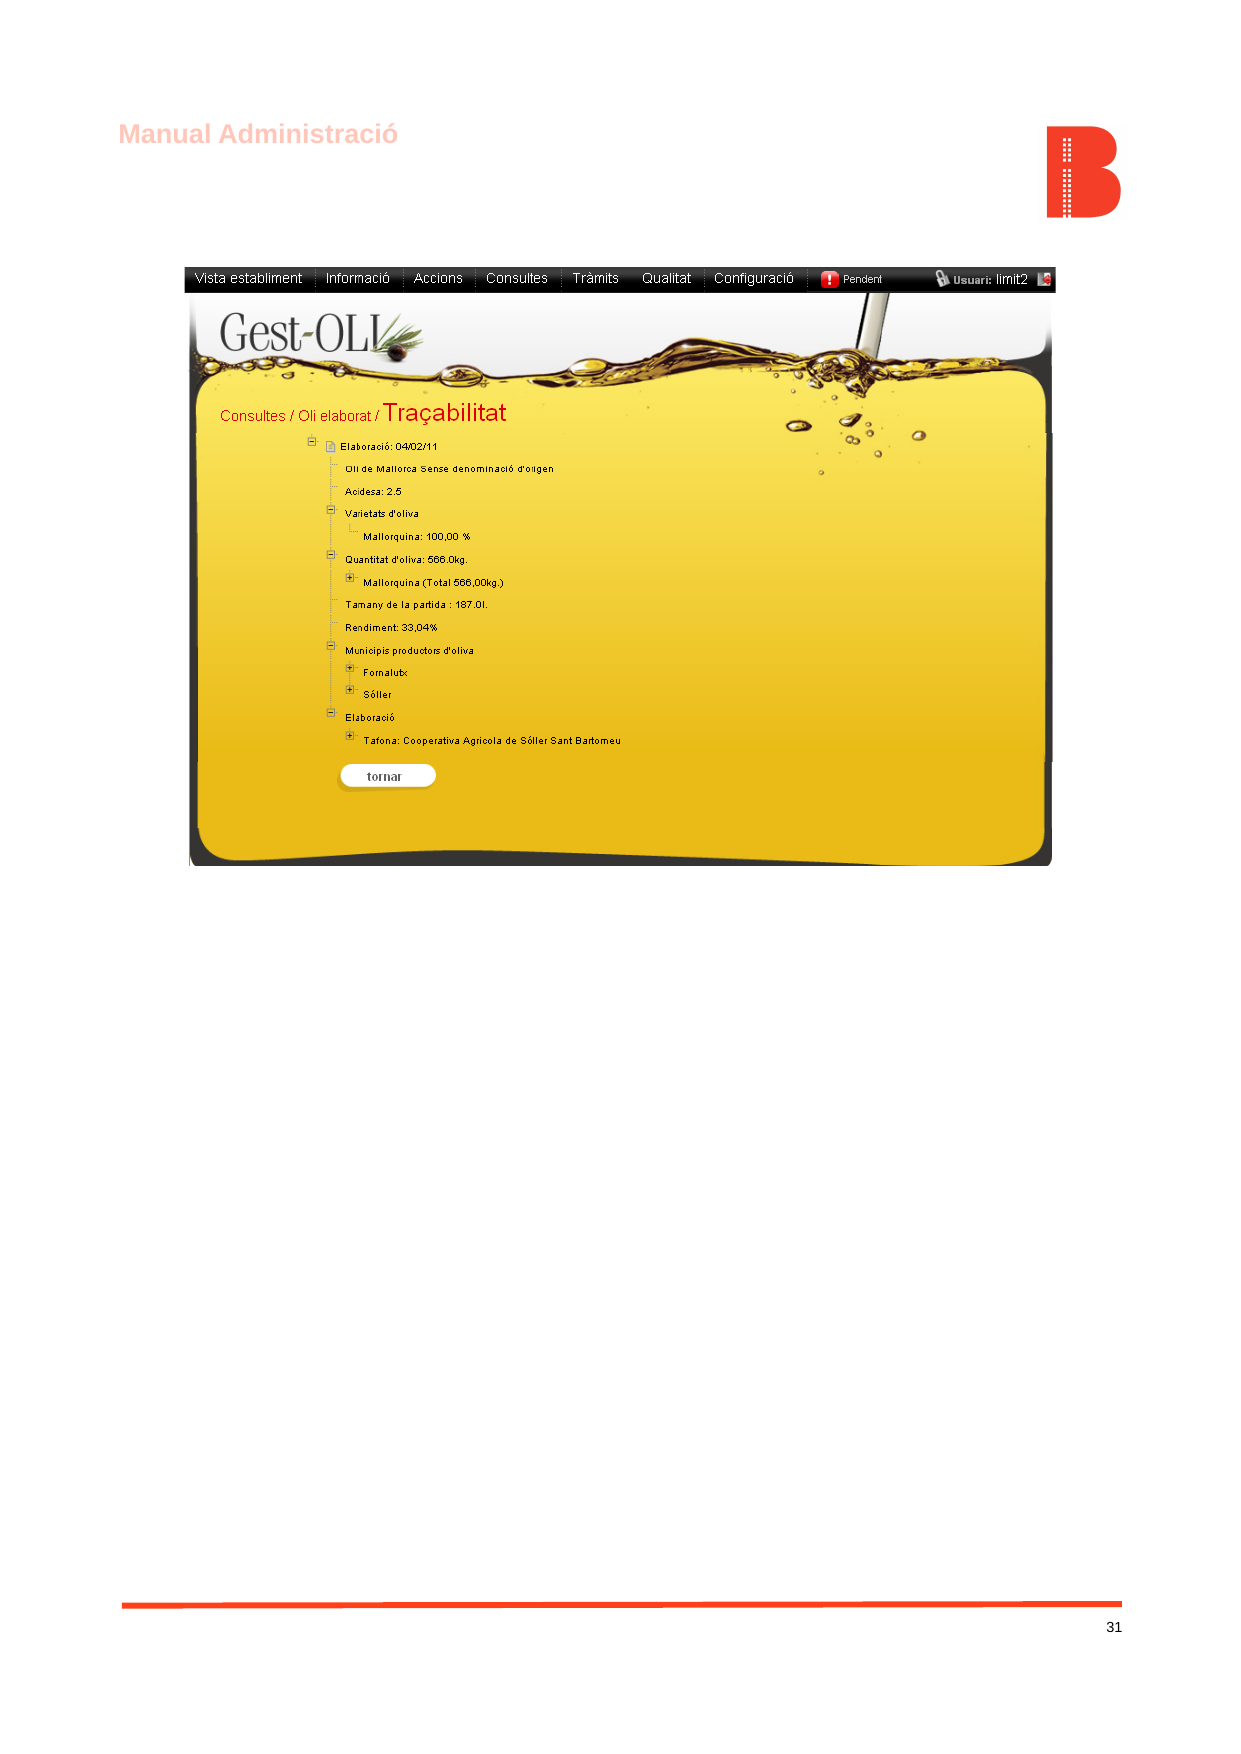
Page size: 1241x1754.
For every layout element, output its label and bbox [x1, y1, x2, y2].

picture [1036, 124, 1130, 221]
picture [184, 267, 1056, 866]
